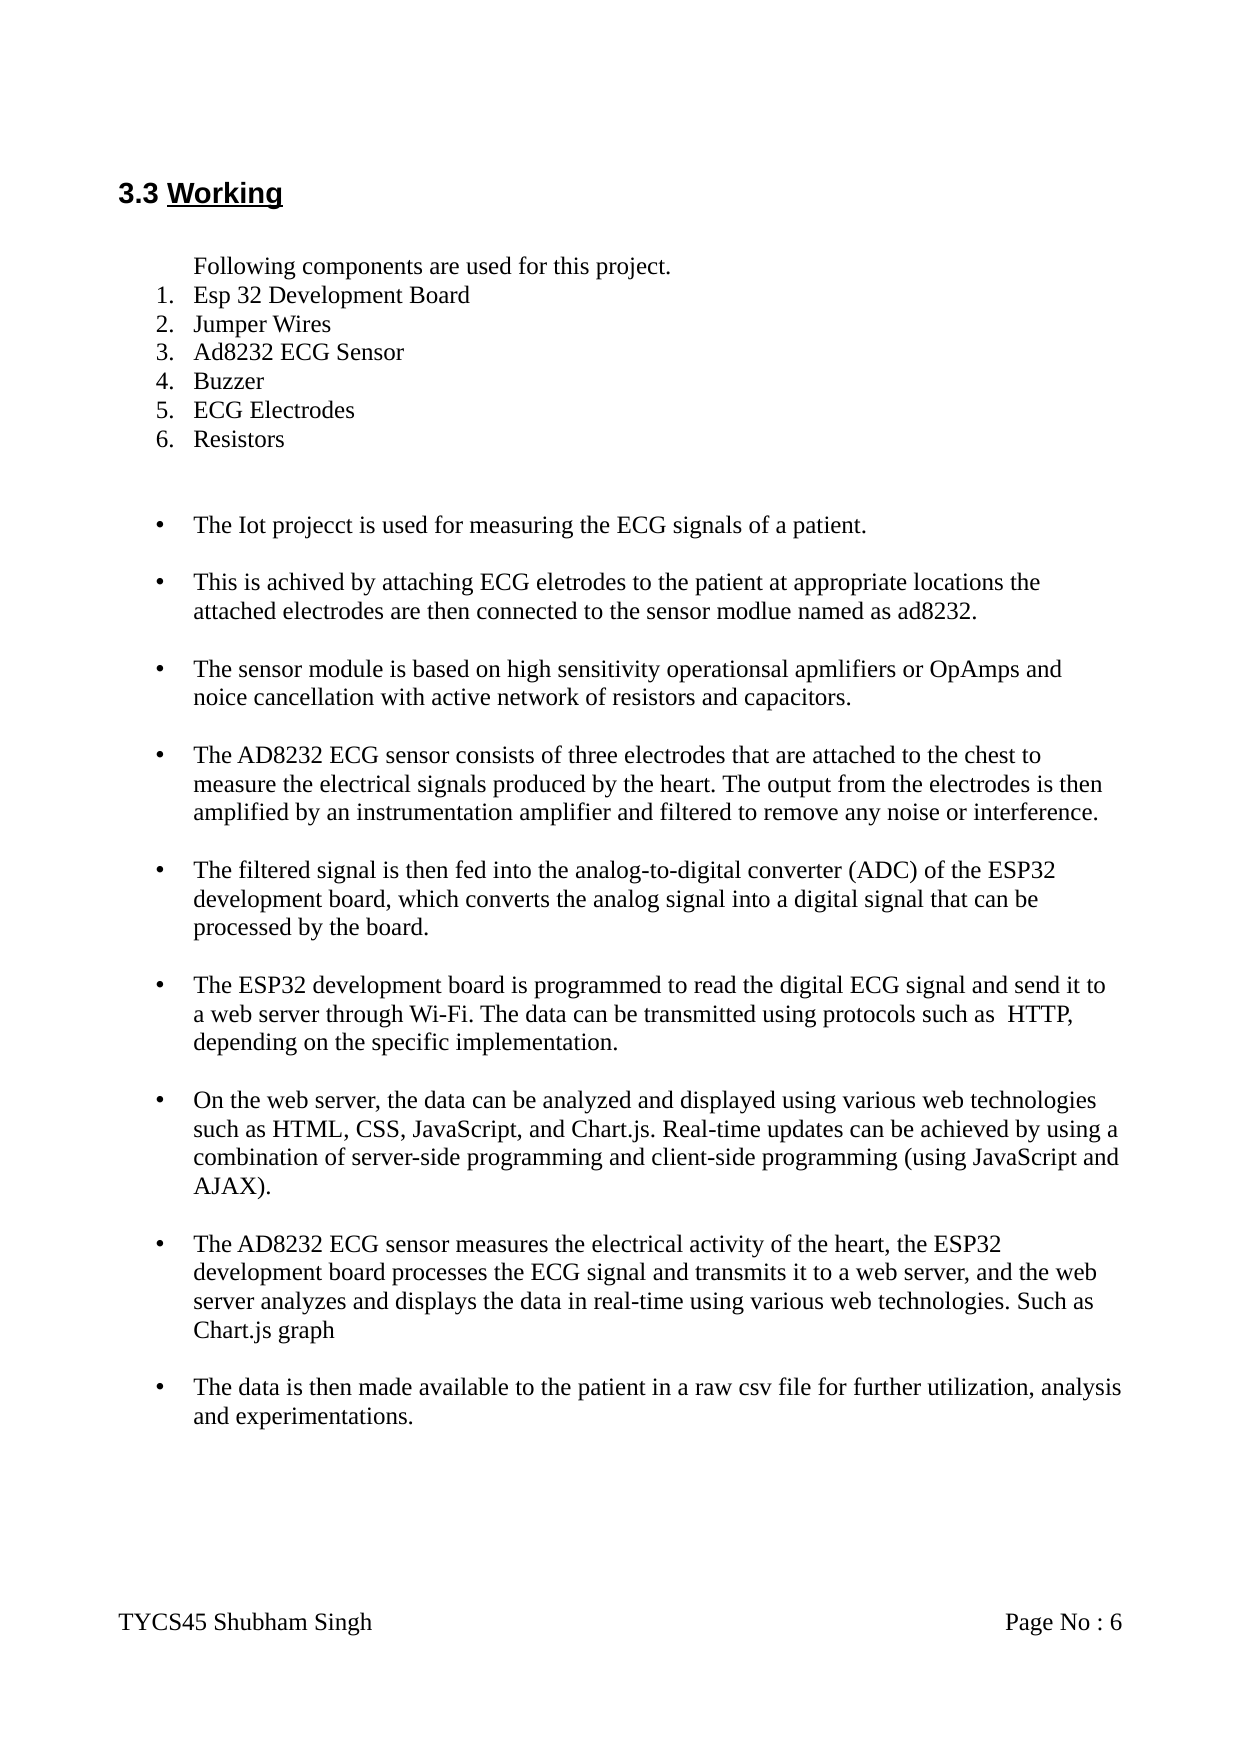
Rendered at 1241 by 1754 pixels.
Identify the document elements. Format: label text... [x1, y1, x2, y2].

list The AD8232 ECG sensor measures the electrical activity of the heart, the ESP32 development board processes the ECG signal and transmits it to a web server, and the web server analyzes and displays the data in real-time using various web technologies. Such as Chart.js graph [156, 1229, 1122, 1344]
list On the web server, the data can be analyzed and displayed using various web technologies such as HTML, CSS, JavaScript, and Chart.js. Real-time updates can be achieved by using a combination of server-side programming and client-side programming (using JavaScript and AJAX). [156, 1085, 1122, 1200]
list Esp 32 Development Board [156, 280, 1122, 309]
list The AD8232 ECG sensor consists of three electrodes that are attached to the chest to measure the electrical signals produced by the heart. The output from the electrodes is then amplified by an instrumentation amplifier and filtered to remove any noise or interference. [156, 740, 1122, 826]
list Ad8232 ECG Sensor [156, 337, 1122, 366]
list Resistors [156, 424, 1122, 452]
list Buzzer [156, 366, 1122, 395]
list Following components are used for this project. [156, 251, 1122, 280]
list The Iot projecct is used for measuring the ECG signals of a patient. [156, 510, 1122, 539]
list ECG Electrodes [156, 395, 1122, 424]
list This is achived by attaching ECG eletrodes to the patient at appropriate locations the attached electrodes are then connected to the sensor modlue named as ad8232. [156, 567, 1122, 625]
list The filtered signal is then fed into the analog-to-digital converter (ADC) of the ESP32 development board, which converts the analog signal into a digital signal that can be processed by the board. [156, 855, 1122, 941]
list The data is then made available to the patient in a raw csv file for further utilization, analysis and experimentations. [156, 1372, 1122, 1430]
list The ESP32 development board is programmed to read the digital ECG signal and send it to a web server through Wi-Fi. The data can be transmitted using protocols such as HTTP, depending on the specific implementation. [156, 970, 1122, 1056]
subtitle 3.3 Working [118, 176, 1122, 210]
list Jumper Wires [156, 309, 1122, 337]
list The sensor module is based on high sensitivity operationsal apmlifiers or OpAmps and noice cancellation with active network of resistors and capacitors. [156, 654, 1122, 711]
